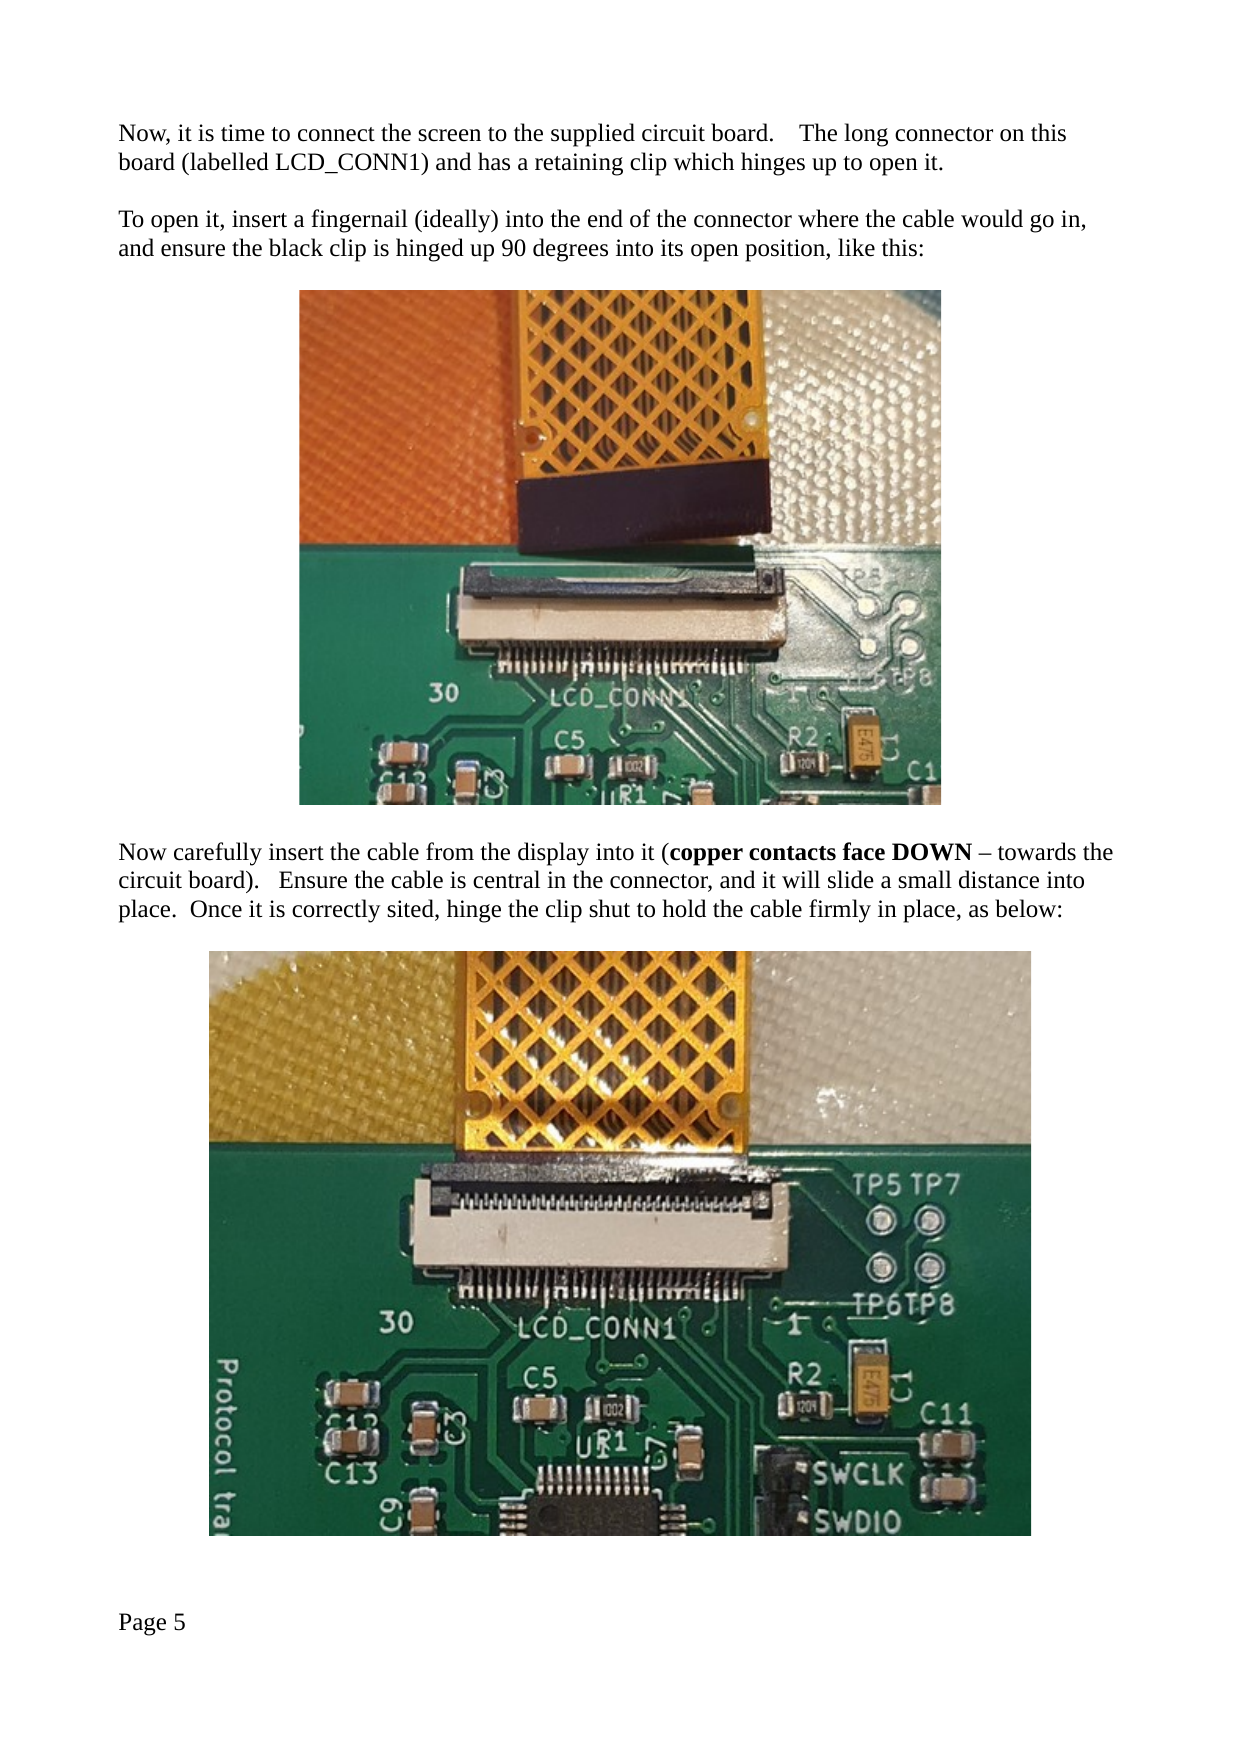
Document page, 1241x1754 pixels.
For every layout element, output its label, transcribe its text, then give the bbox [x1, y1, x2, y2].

picture [209, 951, 1032, 1536]
picture [299, 290, 942, 805]
text To open it, insert a fingernail (ideally) into the end of the connector where the cable would go in, and ensure the black clip is hinged up 90 degrees into its open position, like this: [118, 204, 1122, 262]
text Now, it is time to connect the screen to the supplied circuit board. The long connector on this board (labelled LCD_CONN1) and has a retaining clip which hinges up to open it. [118, 118, 1122, 176]
text Now carefully insert the cable from the display into it (copper contacts face DOWN – towards the circuit board). Ensure the cable is central in the connector, and it will slide a small distance into place. Once it is correctly sited, hinge the clip shut to hold the cable firmly in place, as below: [118, 837, 1122, 923]
